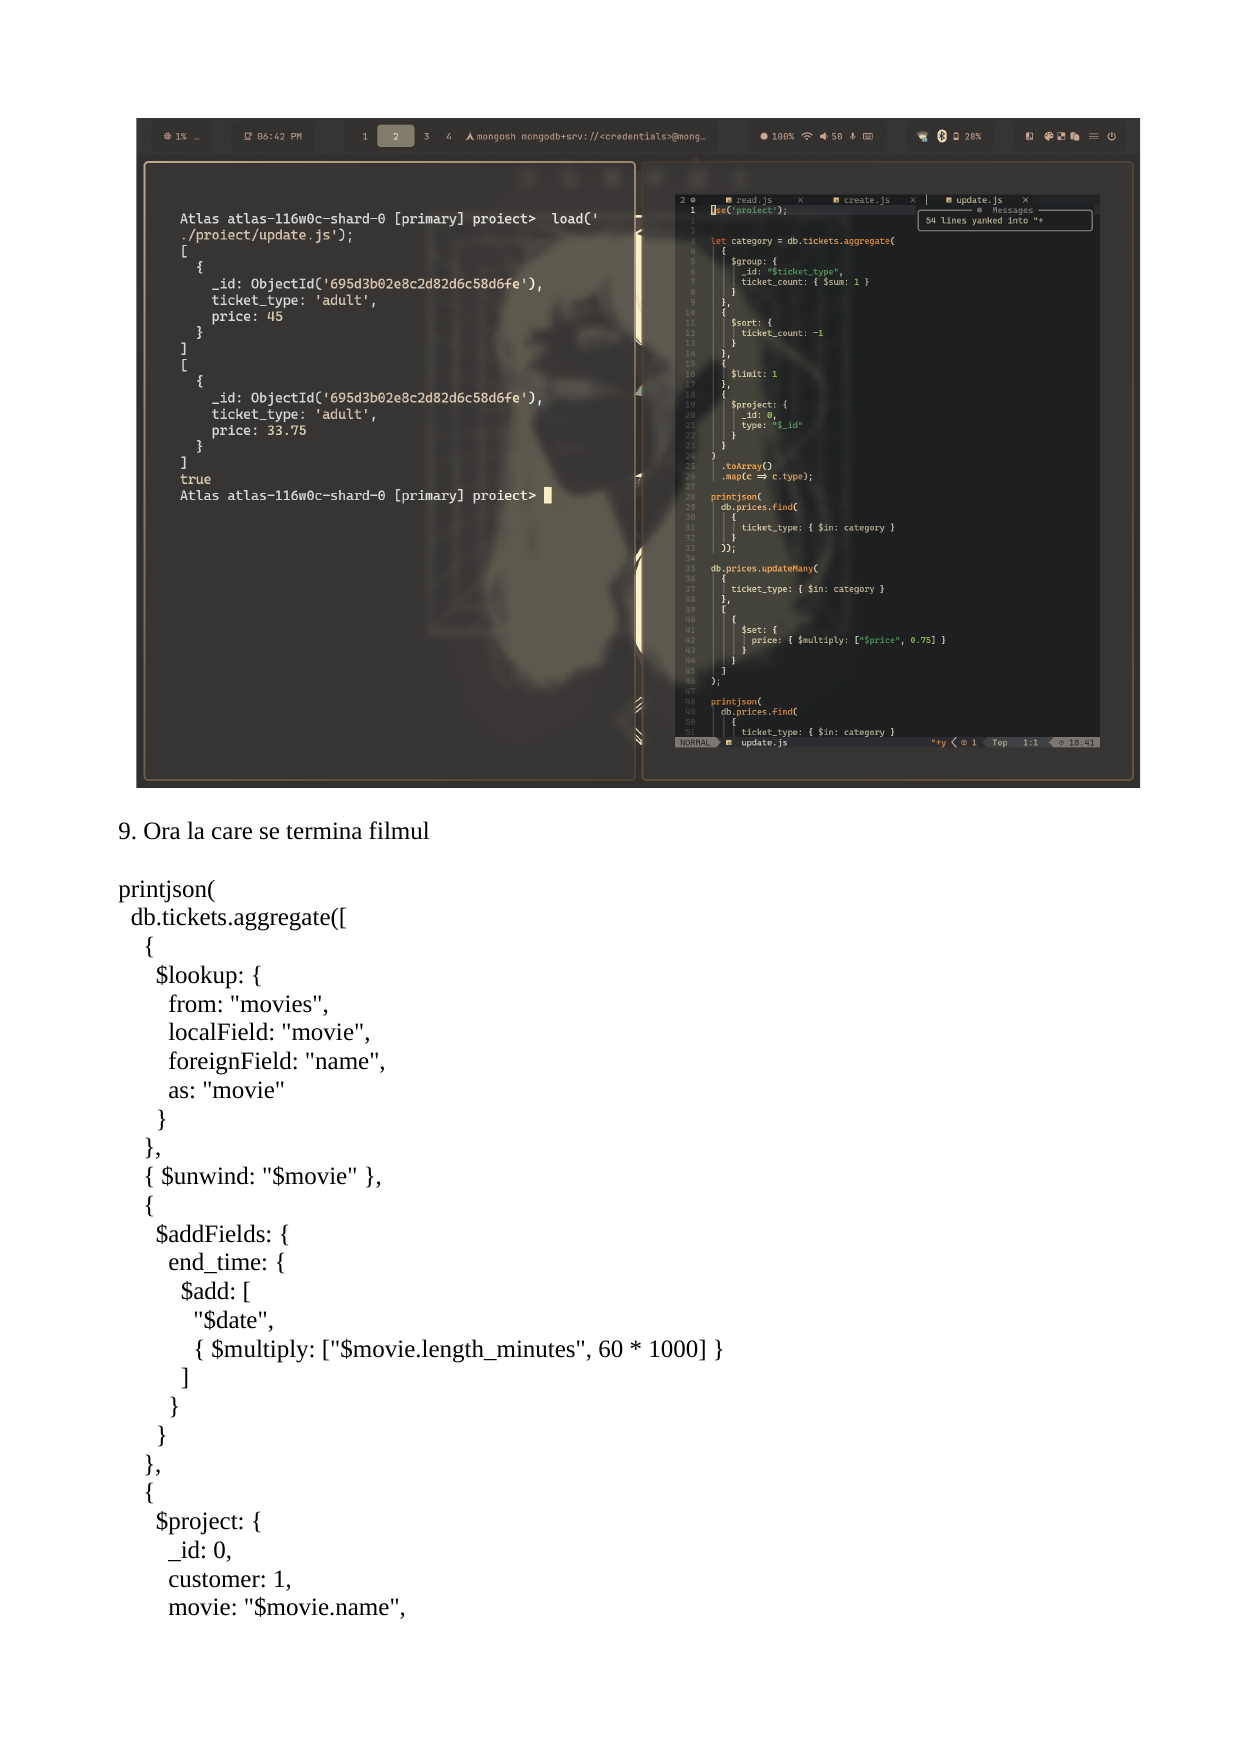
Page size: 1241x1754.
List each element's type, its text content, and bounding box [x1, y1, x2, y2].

text foreignField: "name", [118, 1046, 1122, 1075]
text }, [118, 1449, 1122, 1477]
text { [118, 1190, 1122, 1219]
text $project: { [118, 1506, 1122, 1535]
text } [118, 1104, 1122, 1132]
text { $multiply: ["$movie.length_minutes", 60 * 1000] } [118, 1334, 1122, 1362]
text { $unwind: "$movie" }, [118, 1161, 1122, 1190]
text movie: "$movie.name", [118, 1592, 1122, 1621]
text as: "movie" [118, 1075, 1122, 1104]
text } [118, 1420, 1122, 1449]
text }, [118, 1132, 1122, 1161]
text $add: [ [118, 1276, 1122, 1305]
text { [118, 1477, 1122, 1506]
text customer: 1, [118, 1564, 1122, 1592]
text printjson( [118, 874, 1122, 902]
text _id: 0, [118, 1535, 1122, 1564]
picture [136, 118, 1141, 788]
text { [118, 931, 1122, 960]
text "$date", [118, 1305, 1122, 1334]
text } [118, 1391, 1122, 1420]
text ] [118, 1362, 1122, 1391]
text end_time: { [118, 1247, 1122, 1276]
text $lookup: { [118, 960, 1122, 989]
text $addFields: { [118, 1219, 1122, 1247]
text 9. Ora la care se termina filmul [118, 118, 1122, 845]
text from: "movies", [118, 989, 1122, 1017]
text localField: "movie", [118, 1017, 1122, 1046]
text db.tickets.aggregate([ [118, 902, 1122, 931]
